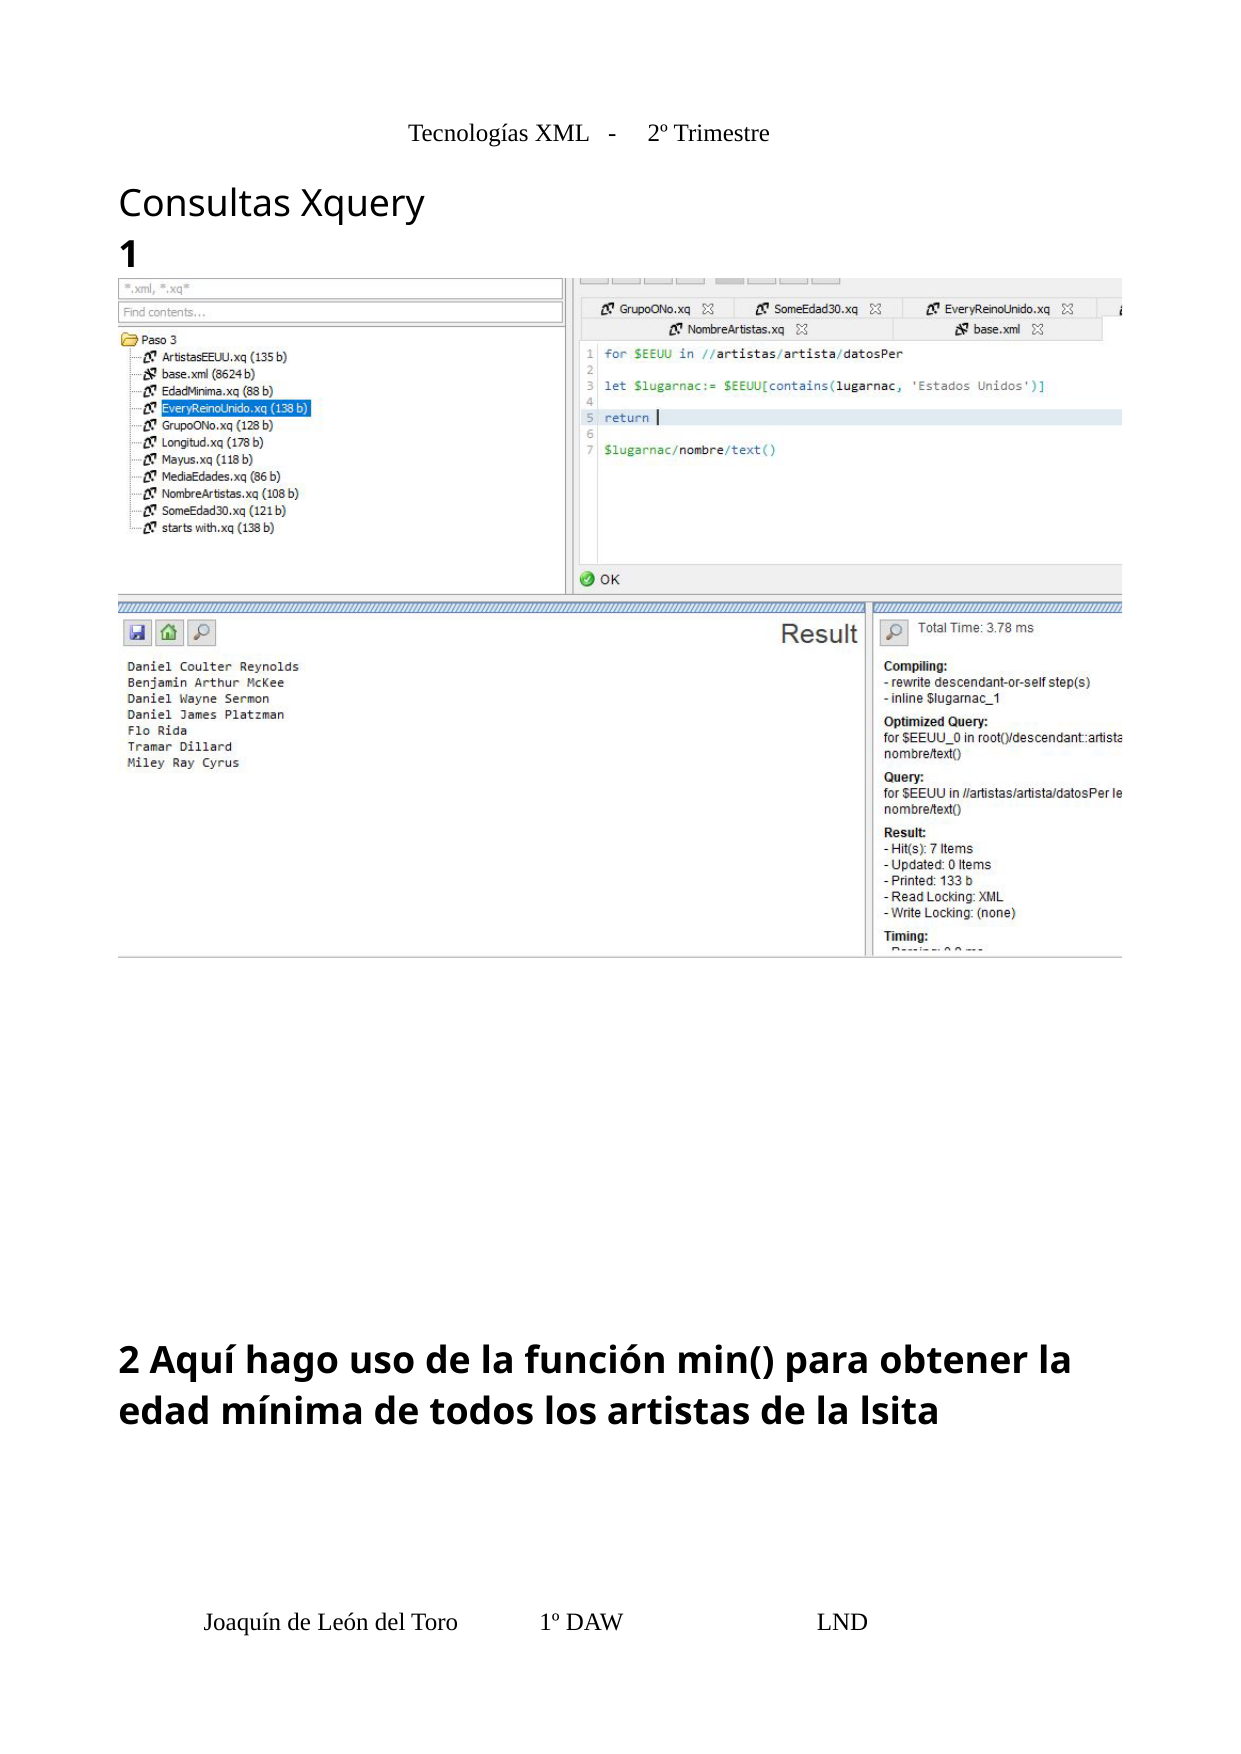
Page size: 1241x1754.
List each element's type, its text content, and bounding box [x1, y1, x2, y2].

text 1 [118, 227, 1122, 278]
text 2 Aquí hago uso de la función min() para obtener la edad mínima de todos los artistas de la lsita [118, 1333, 1122, 1435]
text Consultas Xquery [118, 176, 1122, 227]
picture [118, 278, 1123, 960]
